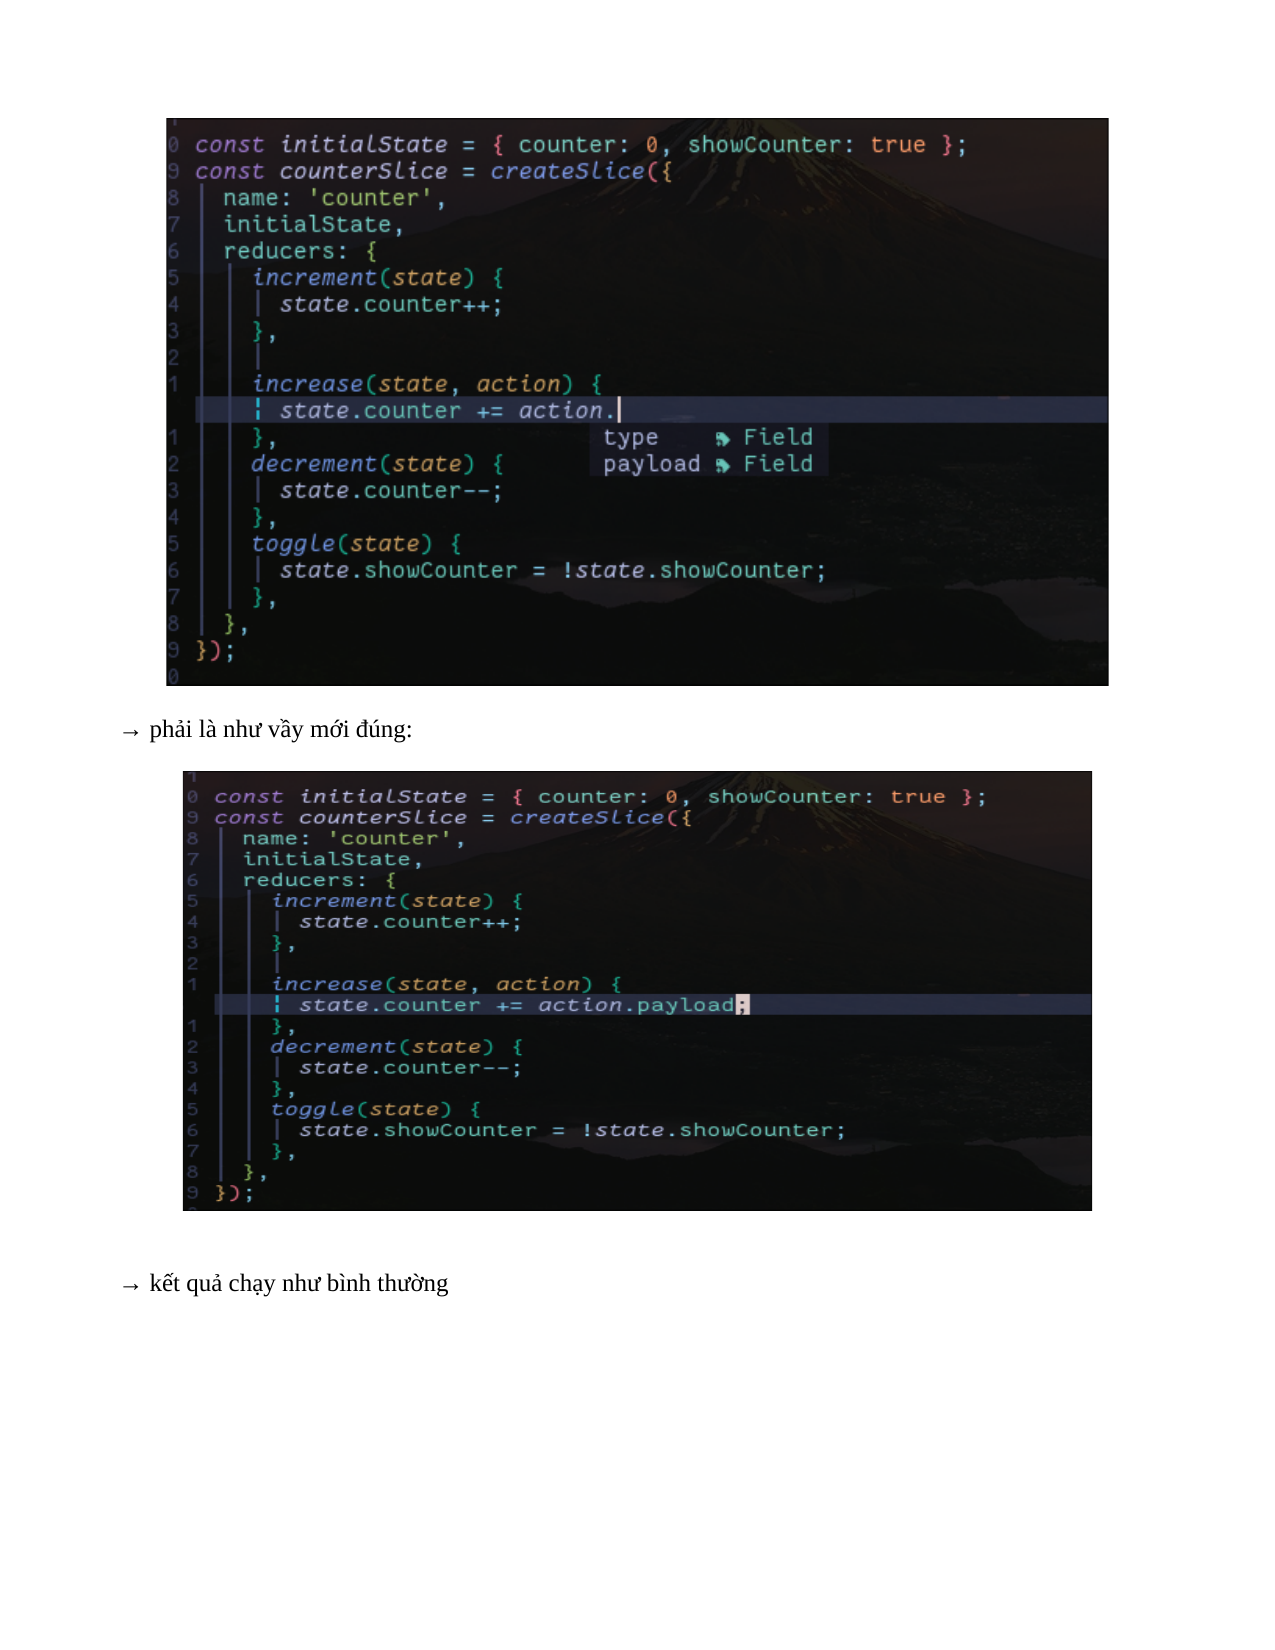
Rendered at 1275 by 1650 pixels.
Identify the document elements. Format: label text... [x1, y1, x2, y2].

picture [182, 771, 1093, 1211]
picture [166, 118, 1109, 686]
text → kết quả chạy như bình thường [118, 1268, 1157, 1296]
text → phải là như vầy mới đúng: [118, 714, 1157, 743]
